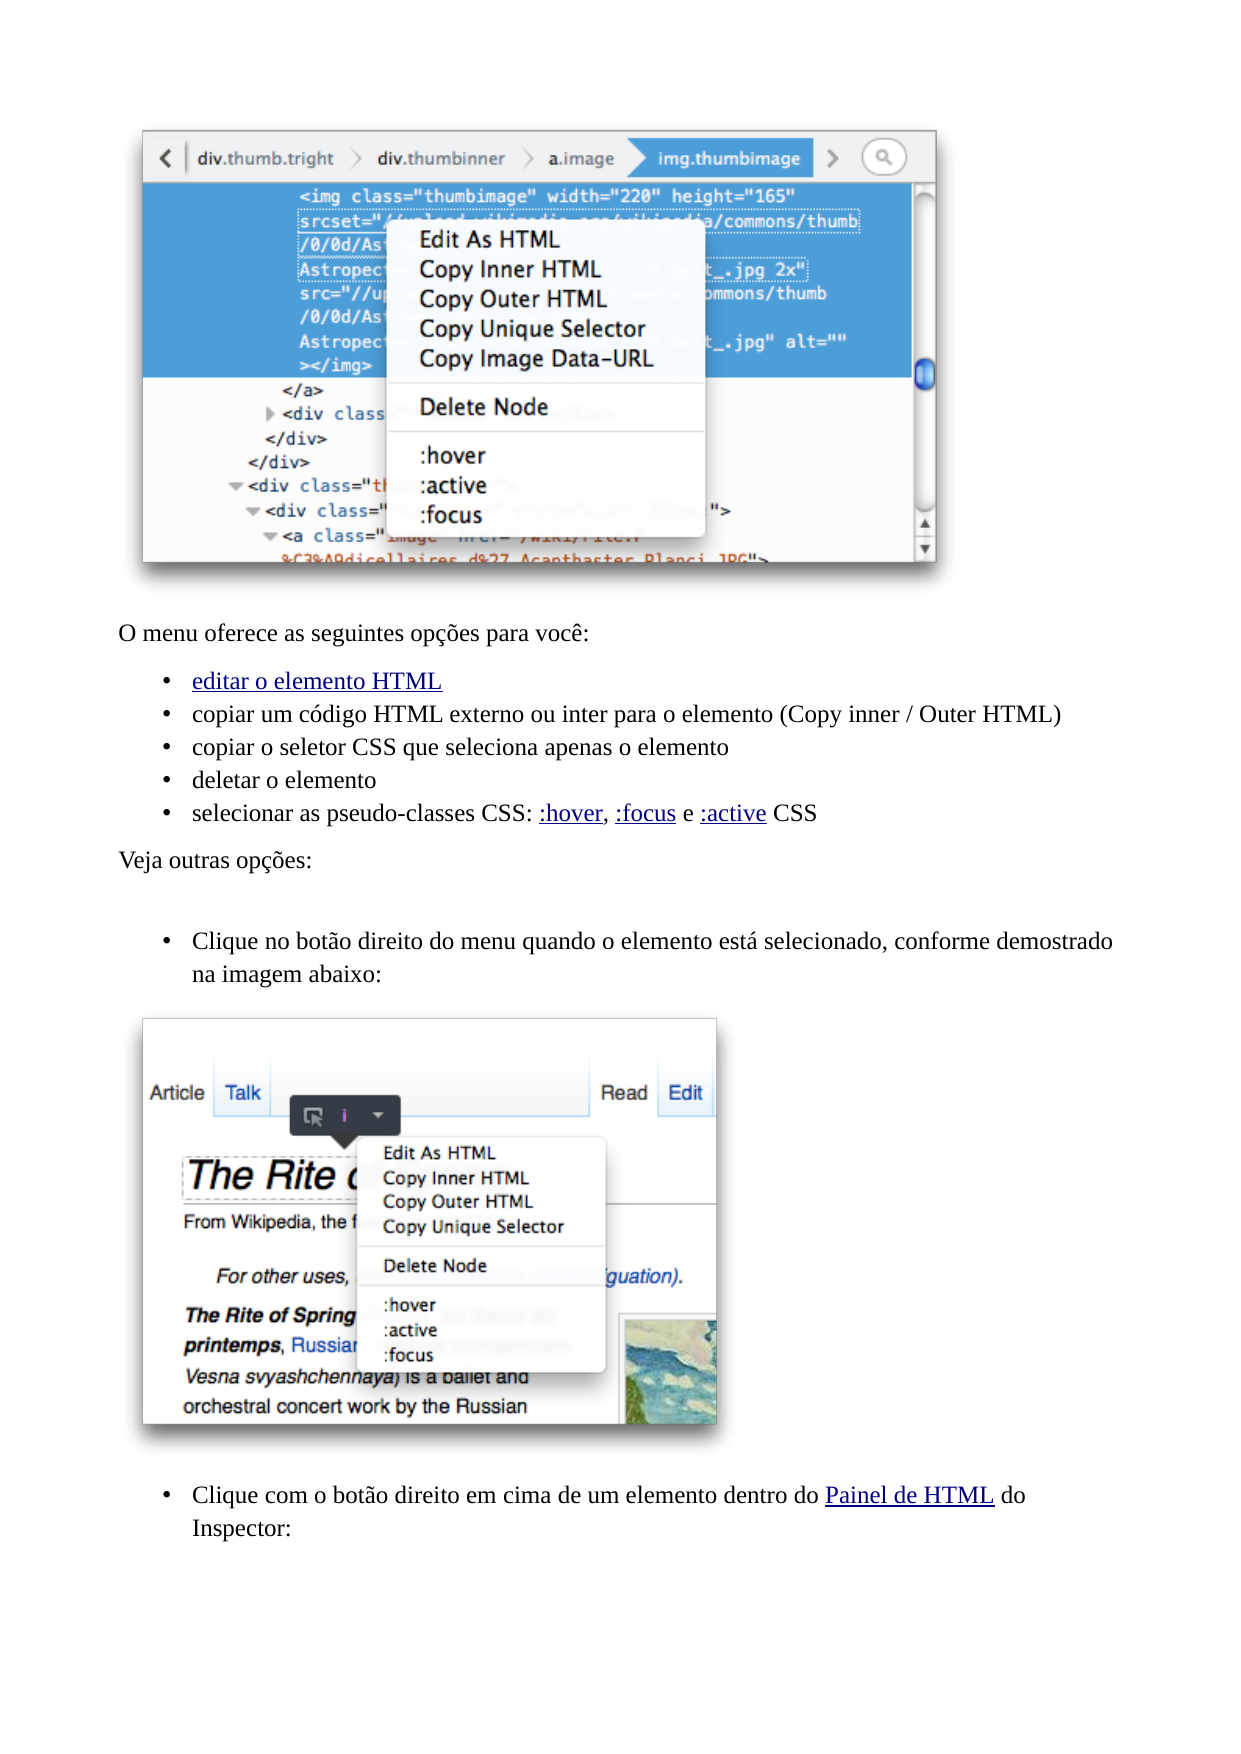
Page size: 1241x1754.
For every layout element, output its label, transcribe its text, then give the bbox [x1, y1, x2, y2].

picture [118, 1006, 742, 1462]
list deletar o elemento [162, 765, 1122, 794]
list editar o elemento HTML [162, 666, 1122, 694]
list Clique com o botão direito em cima de um elemento dentro do Painel de HTML do Inspector: [162, 1480, 1122, 1542]
list copiar um código HTML externo ou inter para o elemento (Copy inner / Outer HTML) [162, 699, 1122, 728]
list Clique no botão direito do menu quando o elemento está selecionado, conforme demostrado na imagem abaixo: [162, 926, 1122, 988]
picture [118, 118, 962, 600]
list selecionar as pseudo-classes CSS: :hover, :focus e :active CSS [162, 798, 1122, 827]
text O menu oferece as seguintes opções para você: [118, 618, 1122, 647]
text Veja outras opções: [118, 846, 1122, 874]
list copiar o seletor CSS que seleciona apenas o elemento [162, 732, 1122, 761]
